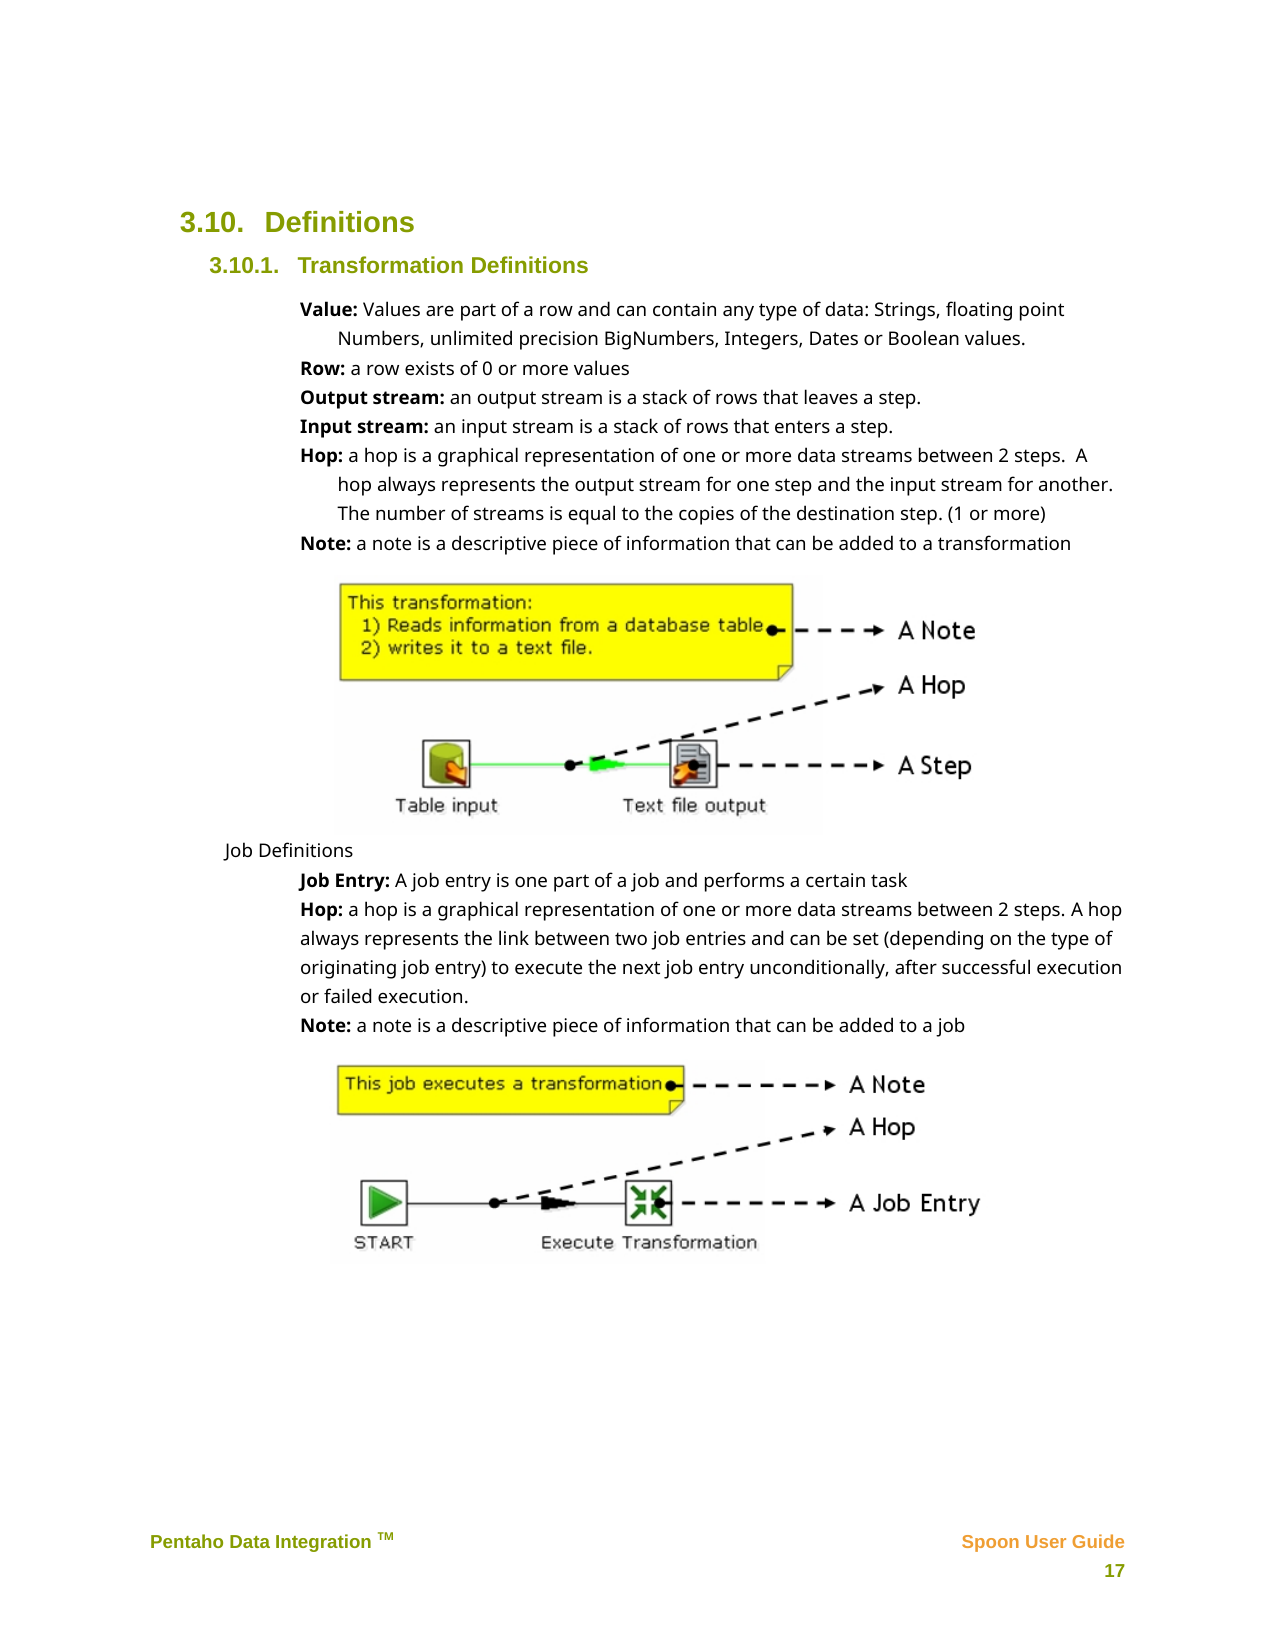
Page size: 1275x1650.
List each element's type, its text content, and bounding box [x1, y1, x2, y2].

text Note: a note is a descriptive piece of information that can be added to a job [300, 1009, 1125, 1039]
subtitle Transformation Definitions [209, 246, 1125, 281]
picture [333, 575, 986, 835]
subtitle Definitions [179, 204, 1125, 239]
text Hop: a hop is a graphical representation of one or more data streams between 2 steps. A hop always represents the output stream for one step and the input stream for another. The number of streams is equal to the copies of the destination step. (1 or more) [300, 439, 1125, 527]
text Value: Values are part of a row and can contain any type of data: Strings, floating point Numbers, unlimited precision BigNumbers, Integers, Dates or Boolean values. [300, 293, 1125, 352]
text Row: a row exists of 0 or more values [300, 352, 1125, 381]
text Output stream: an output stream is a stack of rows that leaves a step. [300, 381, 1125, 410]
text Input stream: an input stream is a stack of rows that enters a step. [300, 410, 1125, 439]
text Job Definitions [225, 556, 1125, 864]
text Note: a note is a descriptive piece of information that can be added to a transformation [300, 527, 1125, 556]
text Hop: a hop is a graphical representation of one or more data streams between 2 steps. A hop always represents the link between two job entries and can be set (depending on the type of originating job entry) to execute the next job entry unconditionally, after successful execution or failed execution. [300, 893, 1125, 1009]
text Job Entry: A job entry is one part of a job and performs a certain task [300, 864, 1125, 893]
picture [329, 1059, 996, 1269]
